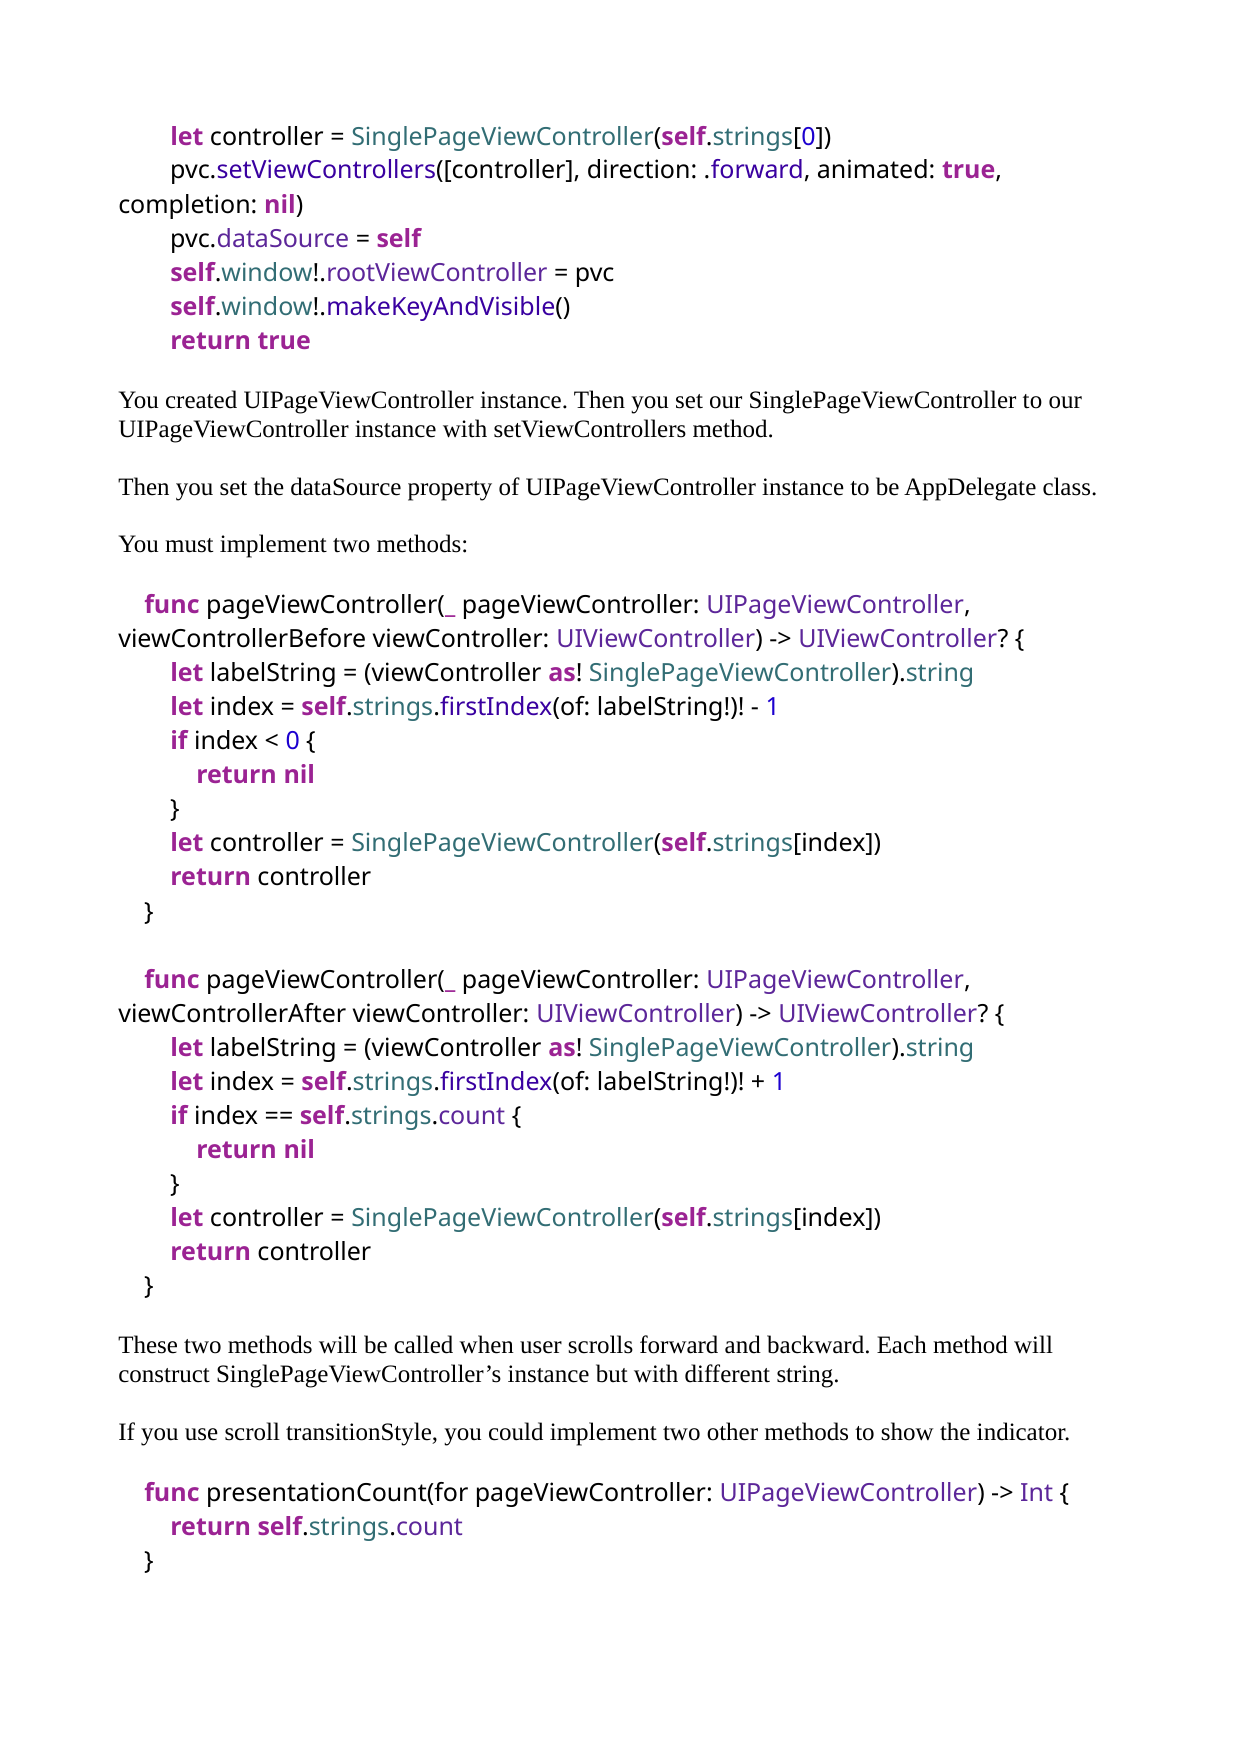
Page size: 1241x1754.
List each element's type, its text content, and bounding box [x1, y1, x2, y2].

text let labelString = (viewController as! SinglePageViewController).string [118, 655, 1122, 689]
text func pageViewController(_ pageViewController: UIPageViewController, viewControllerAfter viewController: UIViewController) -> UIViewController? { [118, 961, 1122, 1029]
text func presentationCount(for pageViewController: UIPageViewController) -> Int { [118, 1474, 1122, 1508]
text return self.strings.count [118, 1508, 1122, 1542]
text These two methods will be called when user scrolls forward and backward. Each method will construct SinglePageViewController’s instance but with different string. [118, 1331, 1122, 1388]
text let controller = SinglePageViewController(self.strings[0]) [118, 118, 1122, 152]
text if index < 0 { [118, 723, 1122, 757]
text return true [118, 322, 1122, 357]
text func pageViewController(_ pageViewController: UIPageViewController, viewControllerBefore viewController: UIViewController) -> UIViewController? { [118, 587, 1122, 655]
text pvc.dataSource = self [118, 220, 1122, 254]
text let labelString = (viewController as! SinglePageViewController).string [118, 1029, 1122, 1063]
text } [118, 1268, 1122, 1302]
text return controller [118, 1234, 1122, 1268]
text You created UIPageViewController instance. Then you set our SinglePageViewController to our UIPageViewController instance with setViewControllers method. [118, 385, 1122, 443]
text self.window!.rootViewController = pvc [118, 254, 1122, 288]
text pvc.setViewControllers([controller], direction: .forward, animated: true, completion: nil) [118, 152, 1122, 220]
text return nil [118, 757, 1122, 791]
text let controller = SinglePageViewController(self.strings[index]) [118, 1200, 1122, 1234]
text } [118, 893, 1122, 927]
text return nil [118, 1132, 1122, 1166]
text self.window!.makeKeyAndVisible() [118, 288, 1122, 322]
text You must implement two methods: [118, 529, 1122, 558]
text If you use scroll transitionStyle, you could implement two other methods to show the indicator. [118, 1417, 1122, 1446]
text } [118, 1166, 1122, 1200]
text Then you set the dataSource property of UIPageViewController instance to be AppDelegate class. [118, 472, 1122, 500]
text } [118, 791, 1122, 825]
text } [118, 1542, 1122, 1577]
text return controller [118, 859, 1122, 893]
text let index = self.strings.firstIndex(of: labelString!)! + 1 [118, 1063, 1122, 1097]
text let controller = SinglePageViewController(self.strings[index]) [118, 825, 1122, 859]
text let index = self.strings.firstIndex(of: labelString!)! - 1 [118, 689, 1122, 723]
text if index == self.strings.count { [118, 1097, 1122, 1132]
